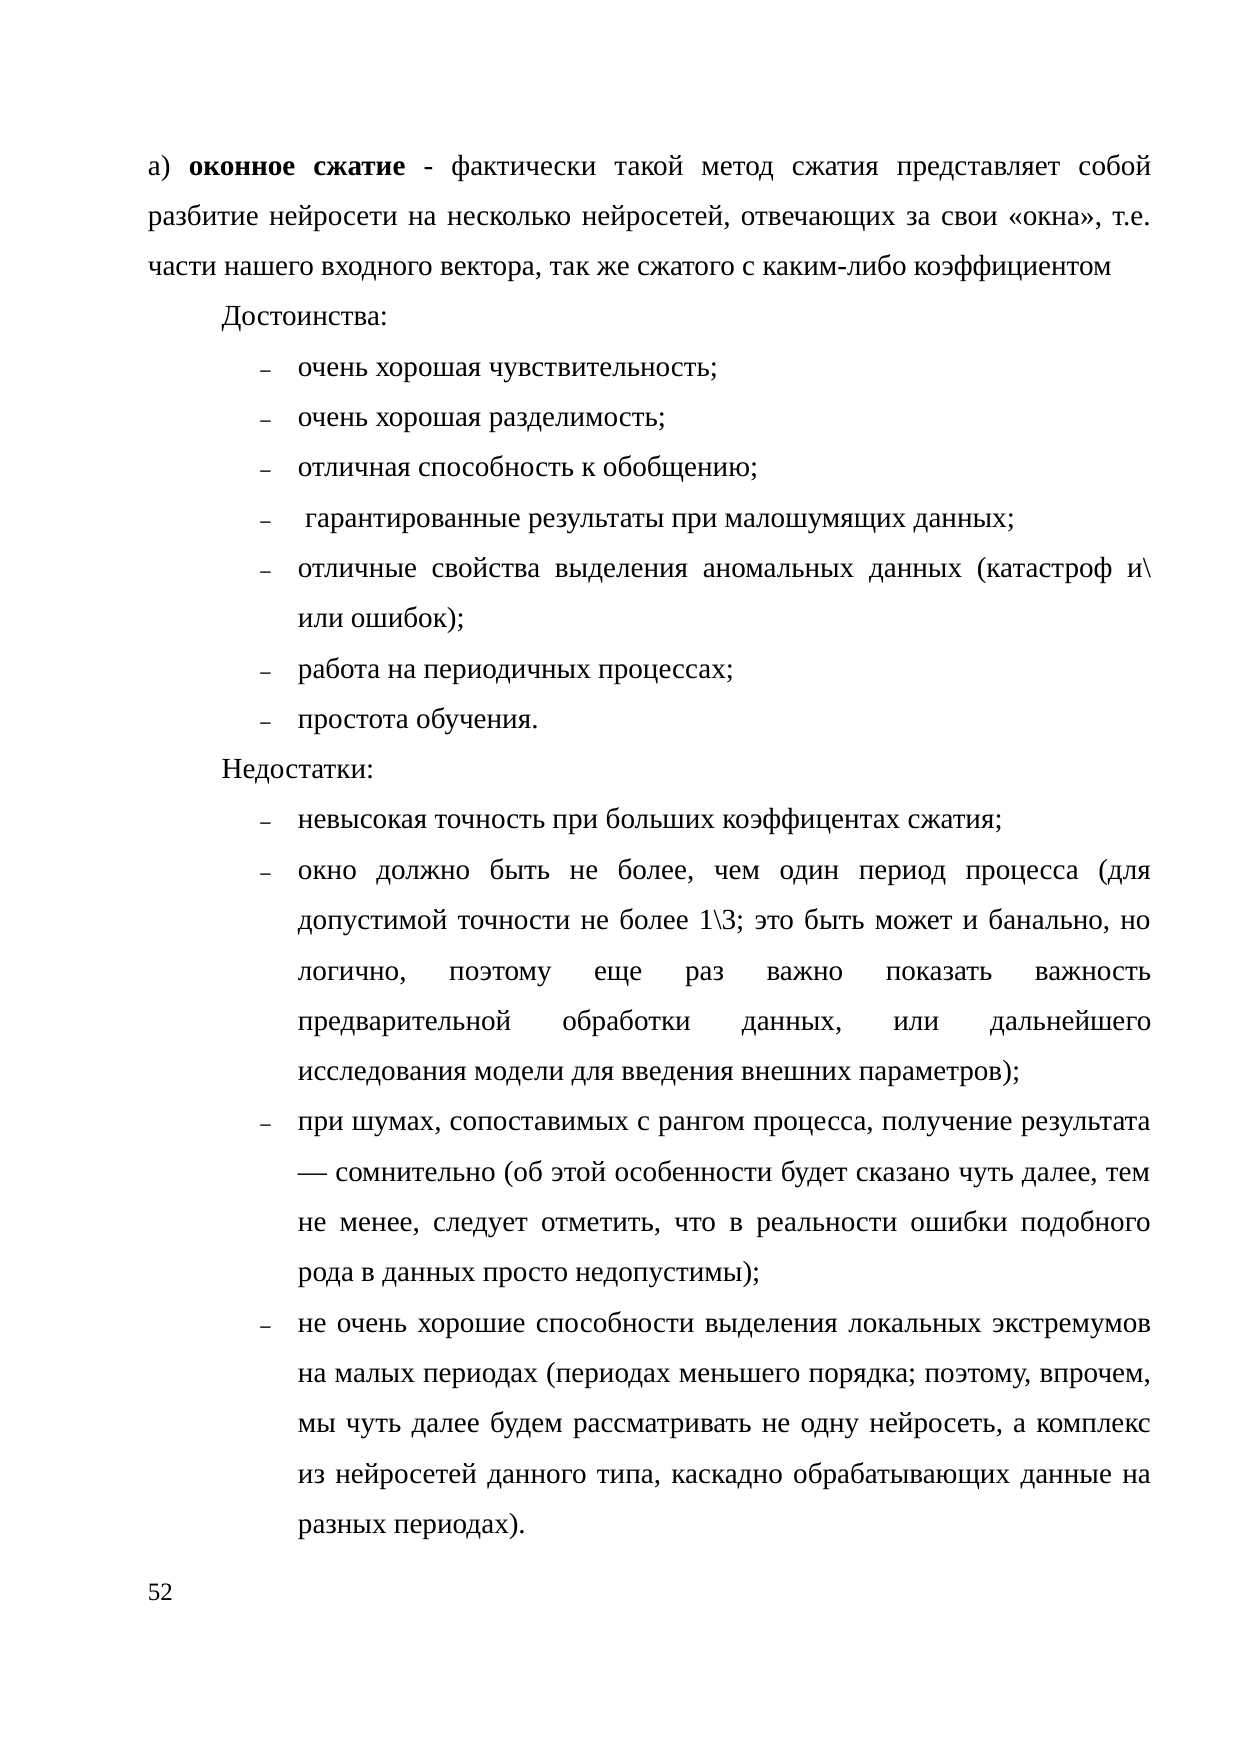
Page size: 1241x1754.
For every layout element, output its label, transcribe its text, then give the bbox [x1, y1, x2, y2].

text Достоинства: [148, 298, 1152, 332]
text а) оконное сжатие - фактически такой метод сжатия представляет собой разбитие нейросети на несколько нейросетей, отвечающих за свои «окна», т.е. части нашего входного вектора, так же сжатого с каким-либо коэффициентом [148, 148, 1152, 282]
list работа на периодичных процессах; [260, 651, 1152, 684]
list окно должно быть не более, чем один период процесса (для допустимой точности не более 1\3; это быть может и банально, но логично, поэтому еще раз важно показать важность предварительной обработки данных, или дальнейшего исследования модели для введения внешних параметров); [260, 852, 1152, 1087]
list простота обучения. [260, 701, 1152, 734]
list не очень хорошие способности выделения локальных экстремумов на малых периодах (периодах меньшего порядка; поэтому, впрочем, мы чуть далее будем рассматривать не одну нейросеть, а комплекс из нейросетей данного типа, каскадно обрабатывающих данные на разных периодах). [260, 1305, 1152, 1539]
list очень хорошая разделимость; [260, 399, 1152, 433]
list при шумах, сопоставимых с рангом процесса, получение результата — сомнительно (об этой особенности будет сказано чуть далее, тем не менее, следует отметить, что в реальности ошибки подобного рода в данных просто недопустимы); [260, 1103, 1152, 1288]
list отличные свойства выделения аномальных данных (катастроф и\или ошибок); [260, 550, 1152, 634]
list невысокая точность при больших коэффицентах сжатия; [260, 802, 1152, 835]
list гарантированные результаты при малошумящих данных; [260, 500, 1152, 533]
list отличная способность к обобщению; [260, 449, 1152, 483]
list очень хорошая чувствительность; [260, 349, 1152, 382]
text Недостатки: [148, 751, 1152, 785]
